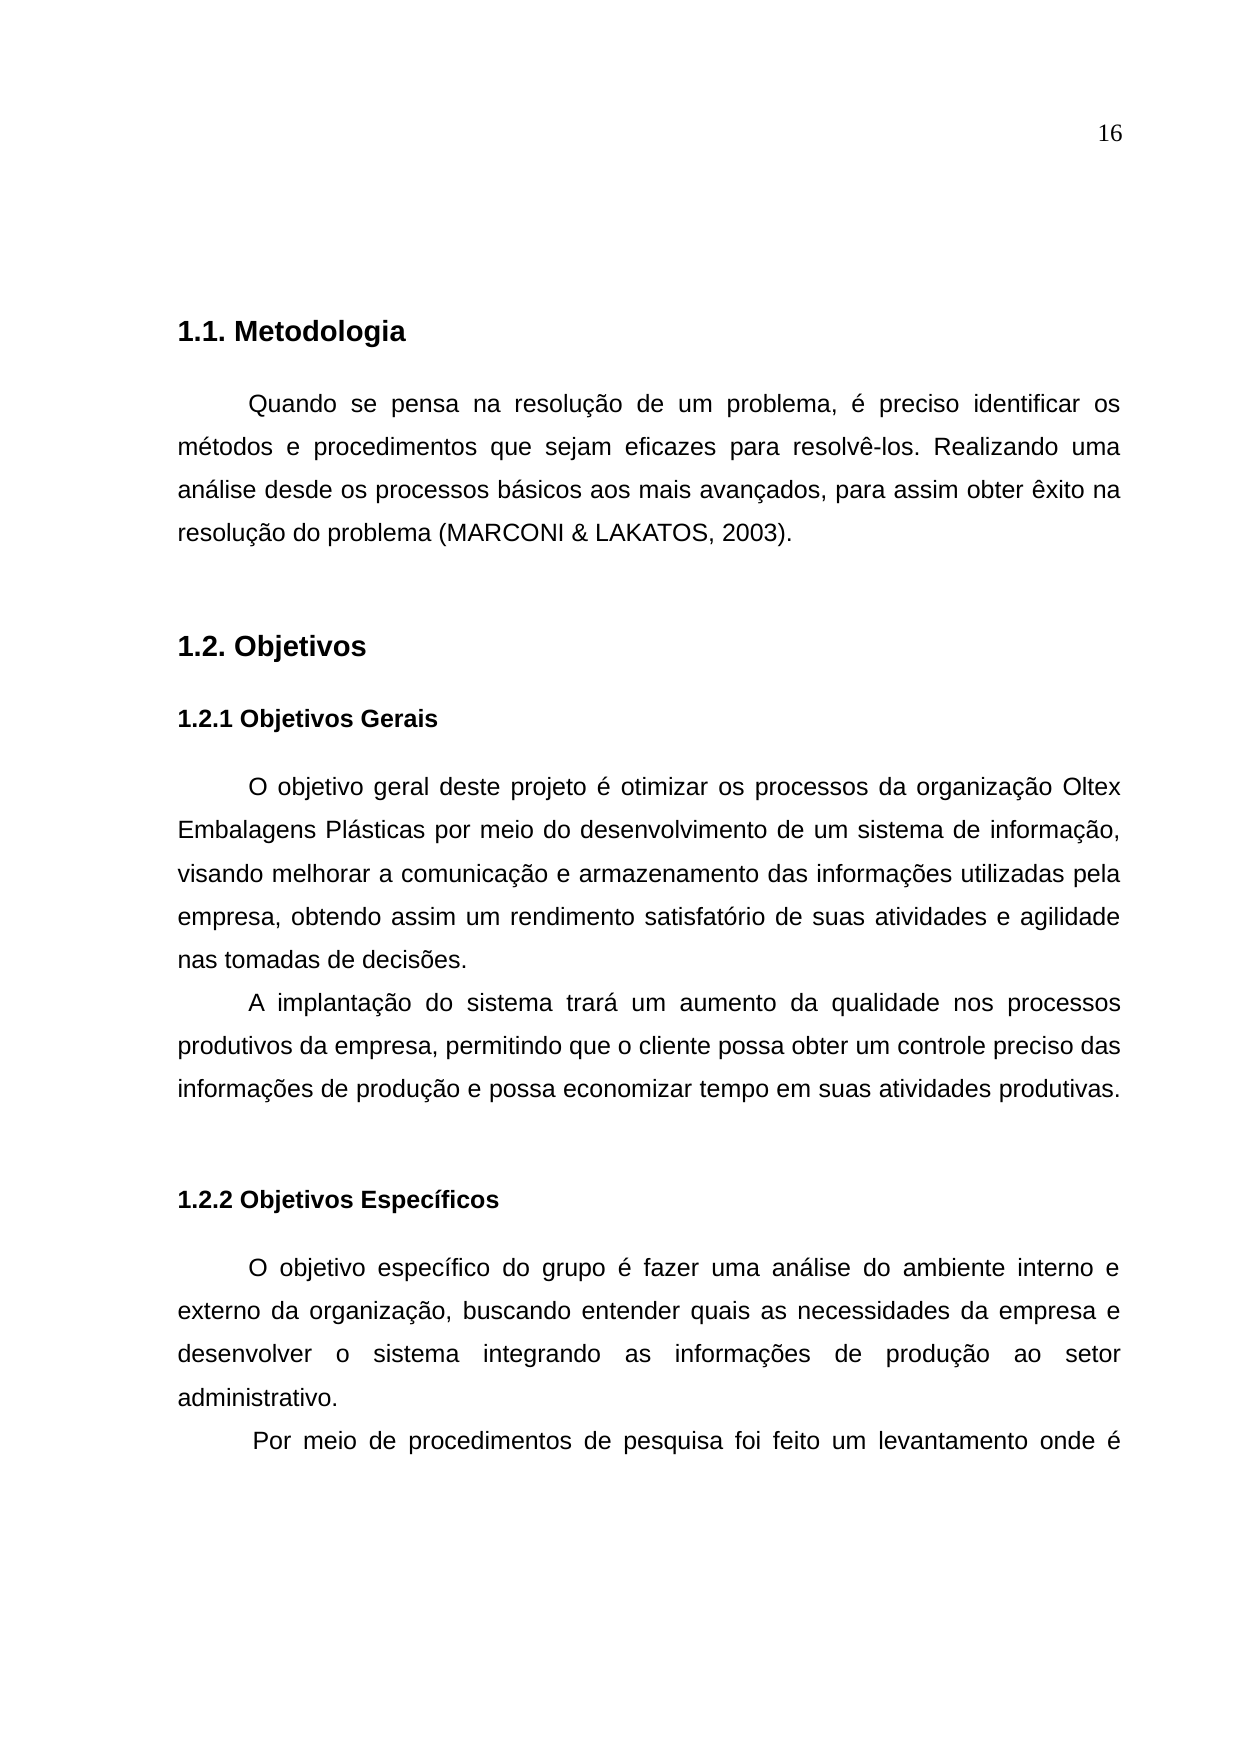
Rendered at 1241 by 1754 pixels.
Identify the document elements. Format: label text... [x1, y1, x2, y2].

subtitle 1.1. Metodologia [177, 314, 1122, 347]
subtitle 1.2. Objetivos [177, 629, 1122, 663]
text Quando se pensa na resolução de um problema, é preciso identificar os métodos e procedimentos que sejam eficazes para resolvê-los. Realizando uma análise desde os processos básicos aos mais avançados, para assim obter êxito na resolução do problema (MARCONI & LAKATOS, 2003). [177, 389, 1122, 547]
text A implantação do sistema trará um aumento da qualidade nos processos produtivos da empresa, permitindo que o cliente possa obter um controle preciso das informações de produção e possa economizar tempo em suas atividades produtivas. [177, 988, 1122, 1146]
subtitle 1.2.1 Objetivos Gerais [177, 704, 1122, 733]
text O objetivo geral deste projeto é otimizar os processos da organização Oltex Embalagens Plásticas por meio do desenvolvimento de um sistema de informação, visando melhorar a comunicação e armazenamento das informações utilizadas pela empresa, obtendo assim um rendimento satisfatório de suas atividades e agilidade nas tomadas de decisões. [177, 772, 1122, 974]
text O objetivo específico do grupo é fazer uma análise do ambiente interno e externo da organização, buscando entender quais as necessidades da empresa e desenvolver o sistema integrando as informações de produção ao setor administrativo. [177, 1253, 1122, 1411]
subtitle 1.2.2 Objetivos Específicos [177, 1185, 1122, 1214]
text Por meio de procedimentos de pesquisa foi feito um levantamento onde é [177, 1426, 1122, 1454]
